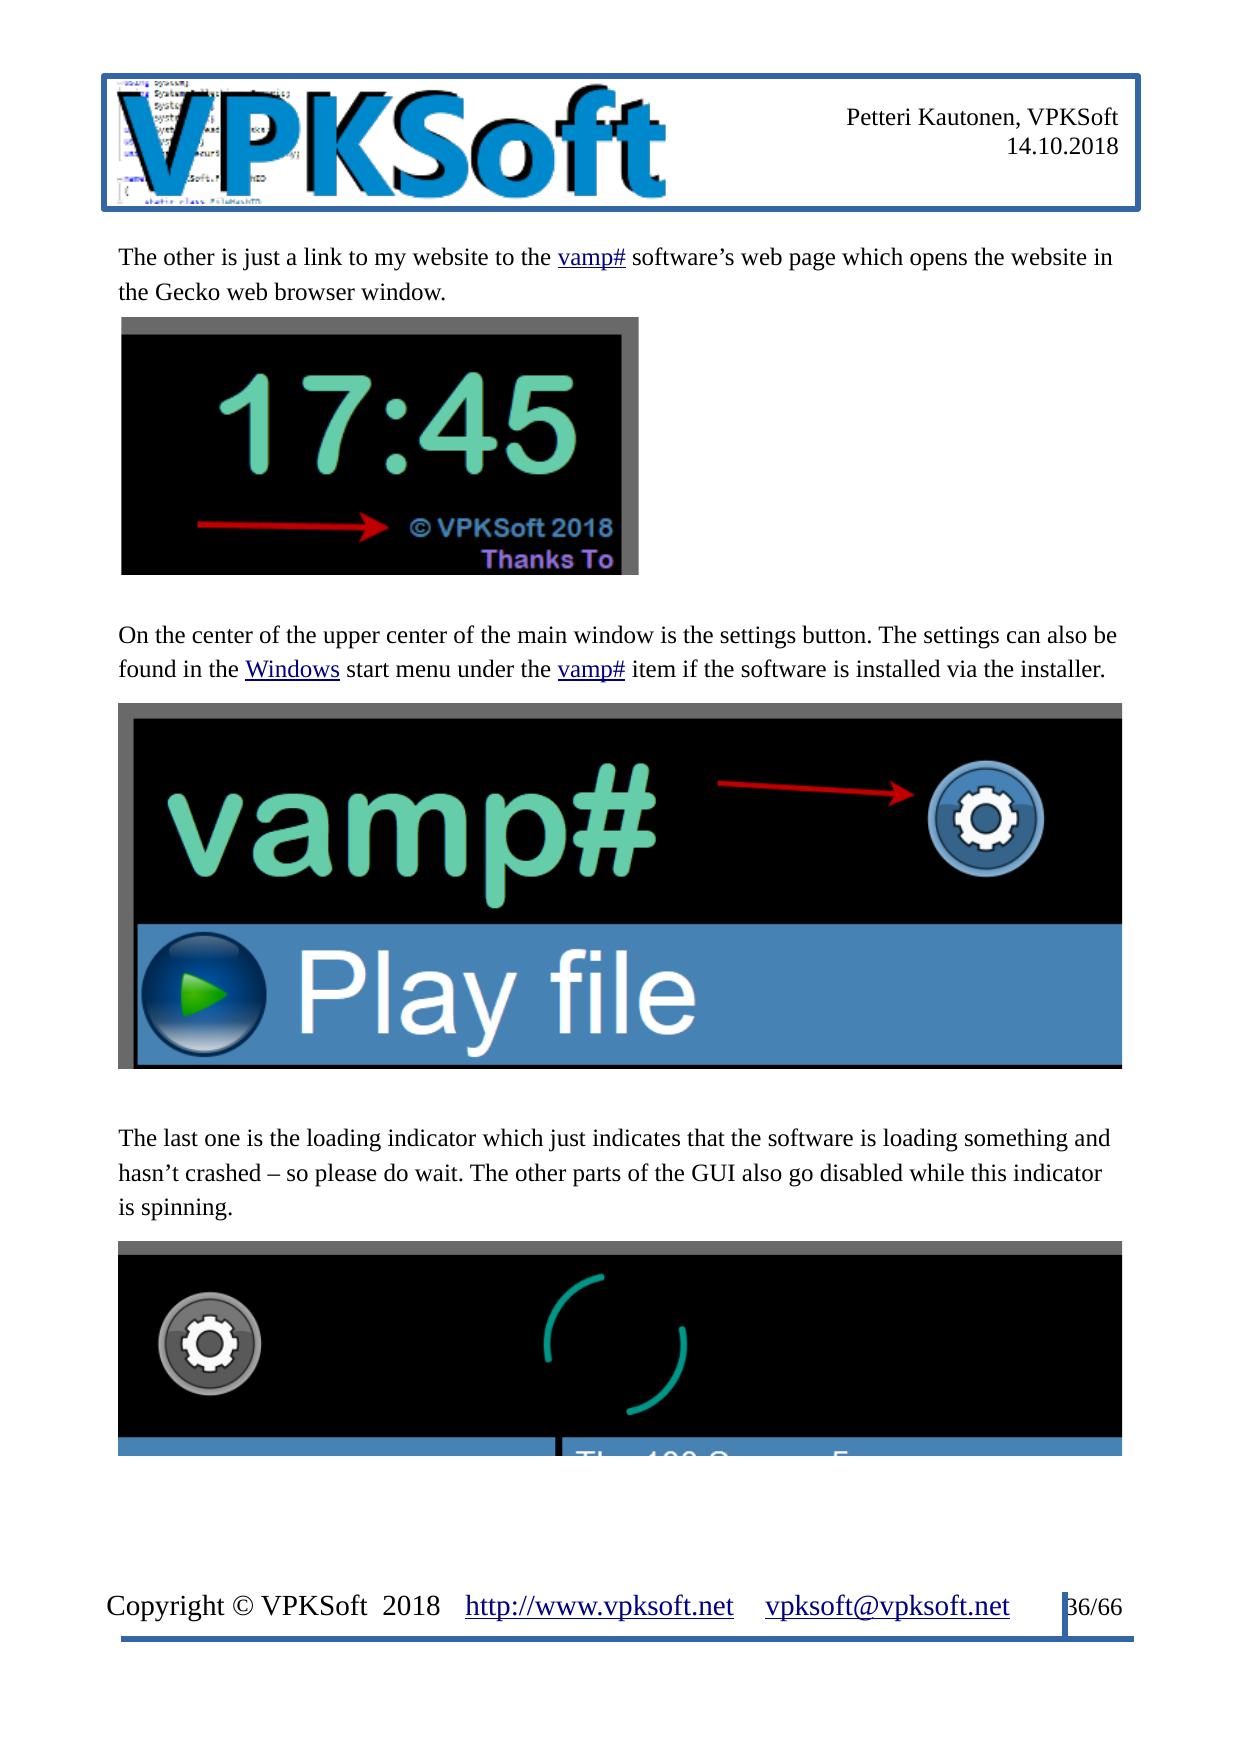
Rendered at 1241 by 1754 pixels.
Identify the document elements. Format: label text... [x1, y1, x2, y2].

picture [118, 703, 1123, 1069]
text The last one is the loading indicator which just indicates that the software is loading something and hasn’t crashed – so please do wait. The other parts of the GUI also go disabled while this indicator is spinning. [118, 1123, 1122, 1221]
picture [118, 1241, 1123, 1456]
picture [116, 81, 672, 204]
text The other is just a link to my website to the vamp# software’s web page which opens the website in the Gecko web browser window. [118, 242, 1122, 305]
text On the center of the upper center of the main window is the settings button. The settings can also be found in the Windows start menu under the vamp# item if the software is installed via the installer. [118, 620, 1122, 683]
picture [121, 317, 639, 575]
